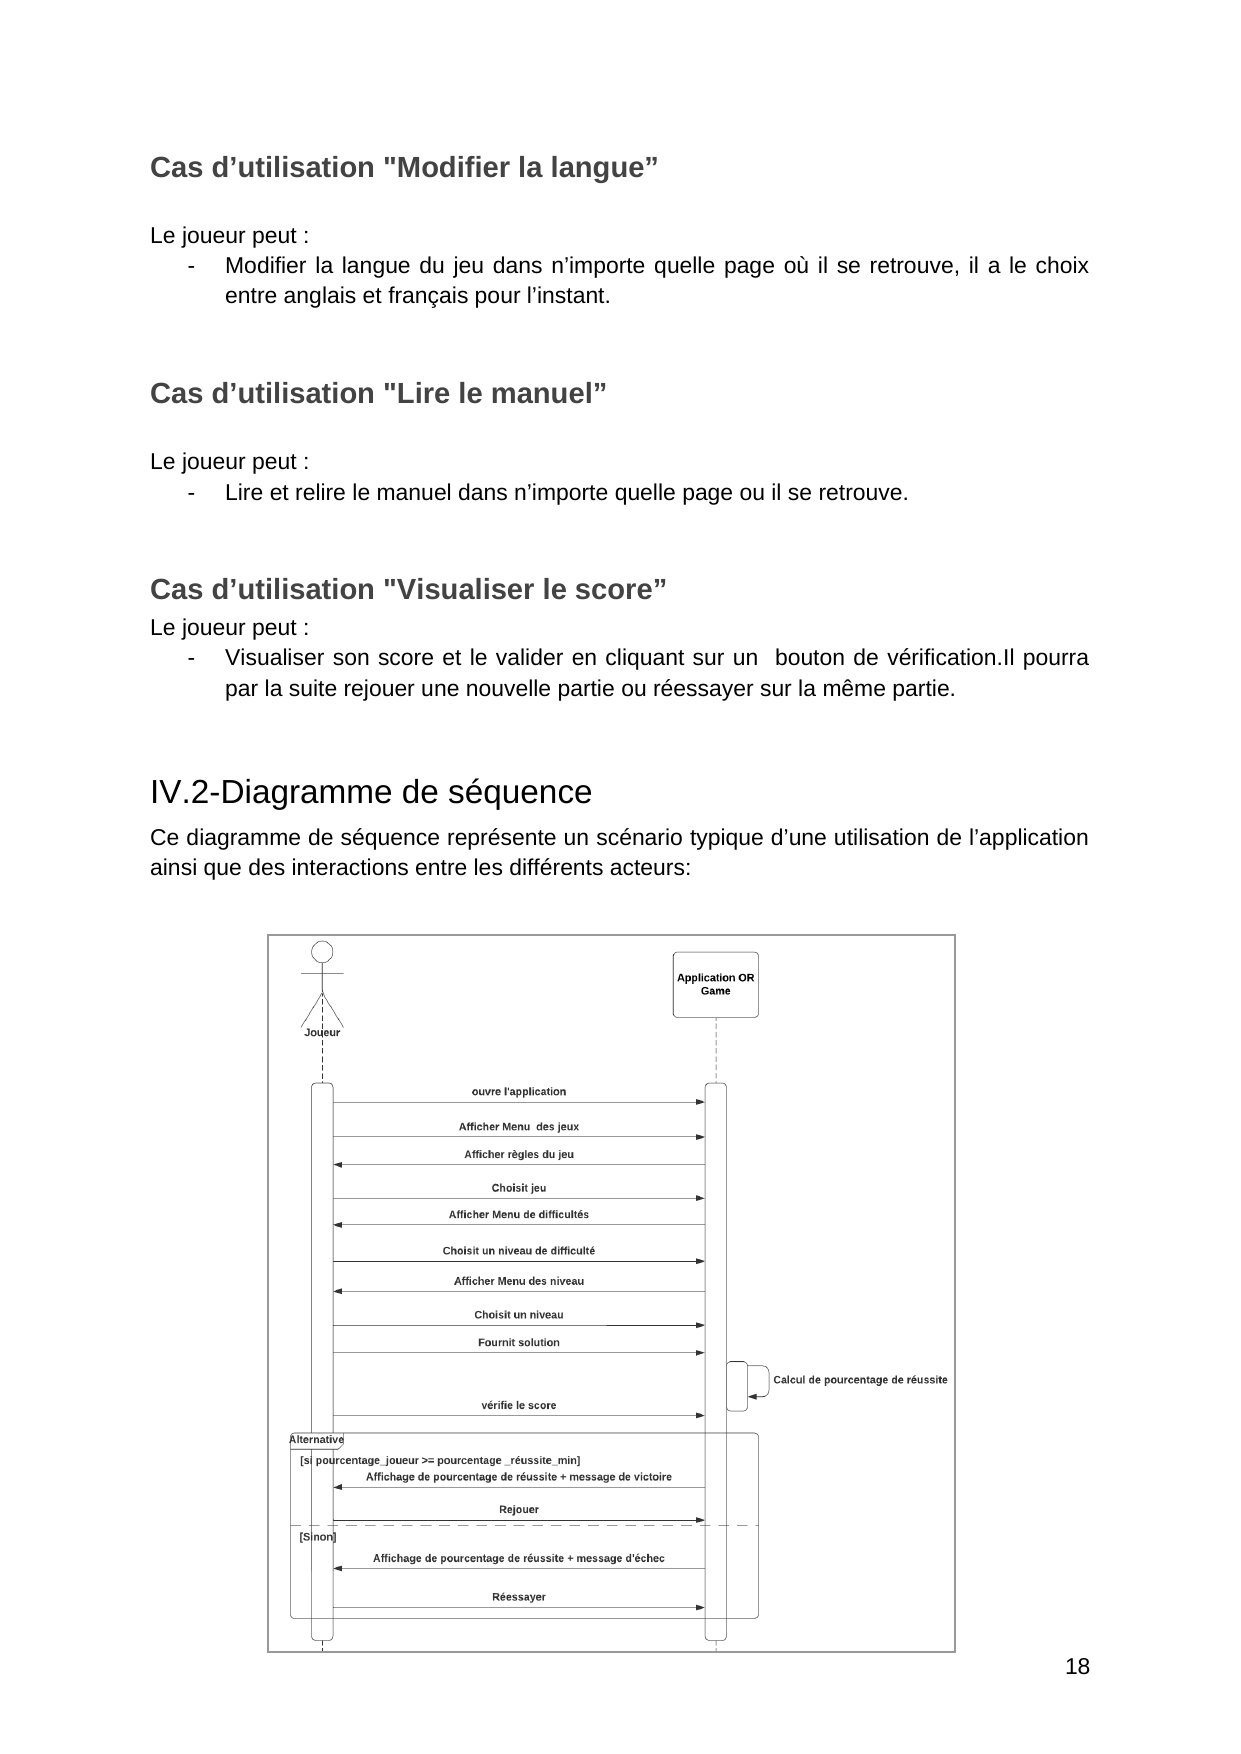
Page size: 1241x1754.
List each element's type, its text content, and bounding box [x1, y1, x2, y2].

subtitle Cas d’utilisation "Lire le manuel” [150, 376, 1090, 410]
text Le joueur peut : [150, 614, 1090, 641]
subtitle IV.2-Diagramme de séquence [150, 772, 1090, 811]
text Le joueur peut : [150, 448, 1090, 475]
list Visualiser son score et le valider en cliquant sur un bouton de vérification.Il pourra par la suite rejouer une nouvelle partie ou réessayer sur la même partie. [187, 644, 1090, 701]
text Le joueur peut : [150, 222, 1090, 248]
picture [269, 936, 954, 1651]
list Modifier la langue du jeu dans n’importe quelle page où il se retrouve, il a le choix entre anglais et français pour l’instant. [187, 252, 1090, 309]
text Ce diagramme de séquence représente un scénario typique d’une utilisation de l’application ainsi que des interactions entre les différents acteurs: [150, 823, 1090, 880]
subtitle Cas d’utilisation "Visualiser le score” [150, 572, 1090, 606]
list Lire et relire le manuel dans n’importe quelle page ou il se retrouve. [187, 478, 1090, 505]
subtitle Cas d’utilisation "Modifier la langue” [150, 150, 1090, 183]
